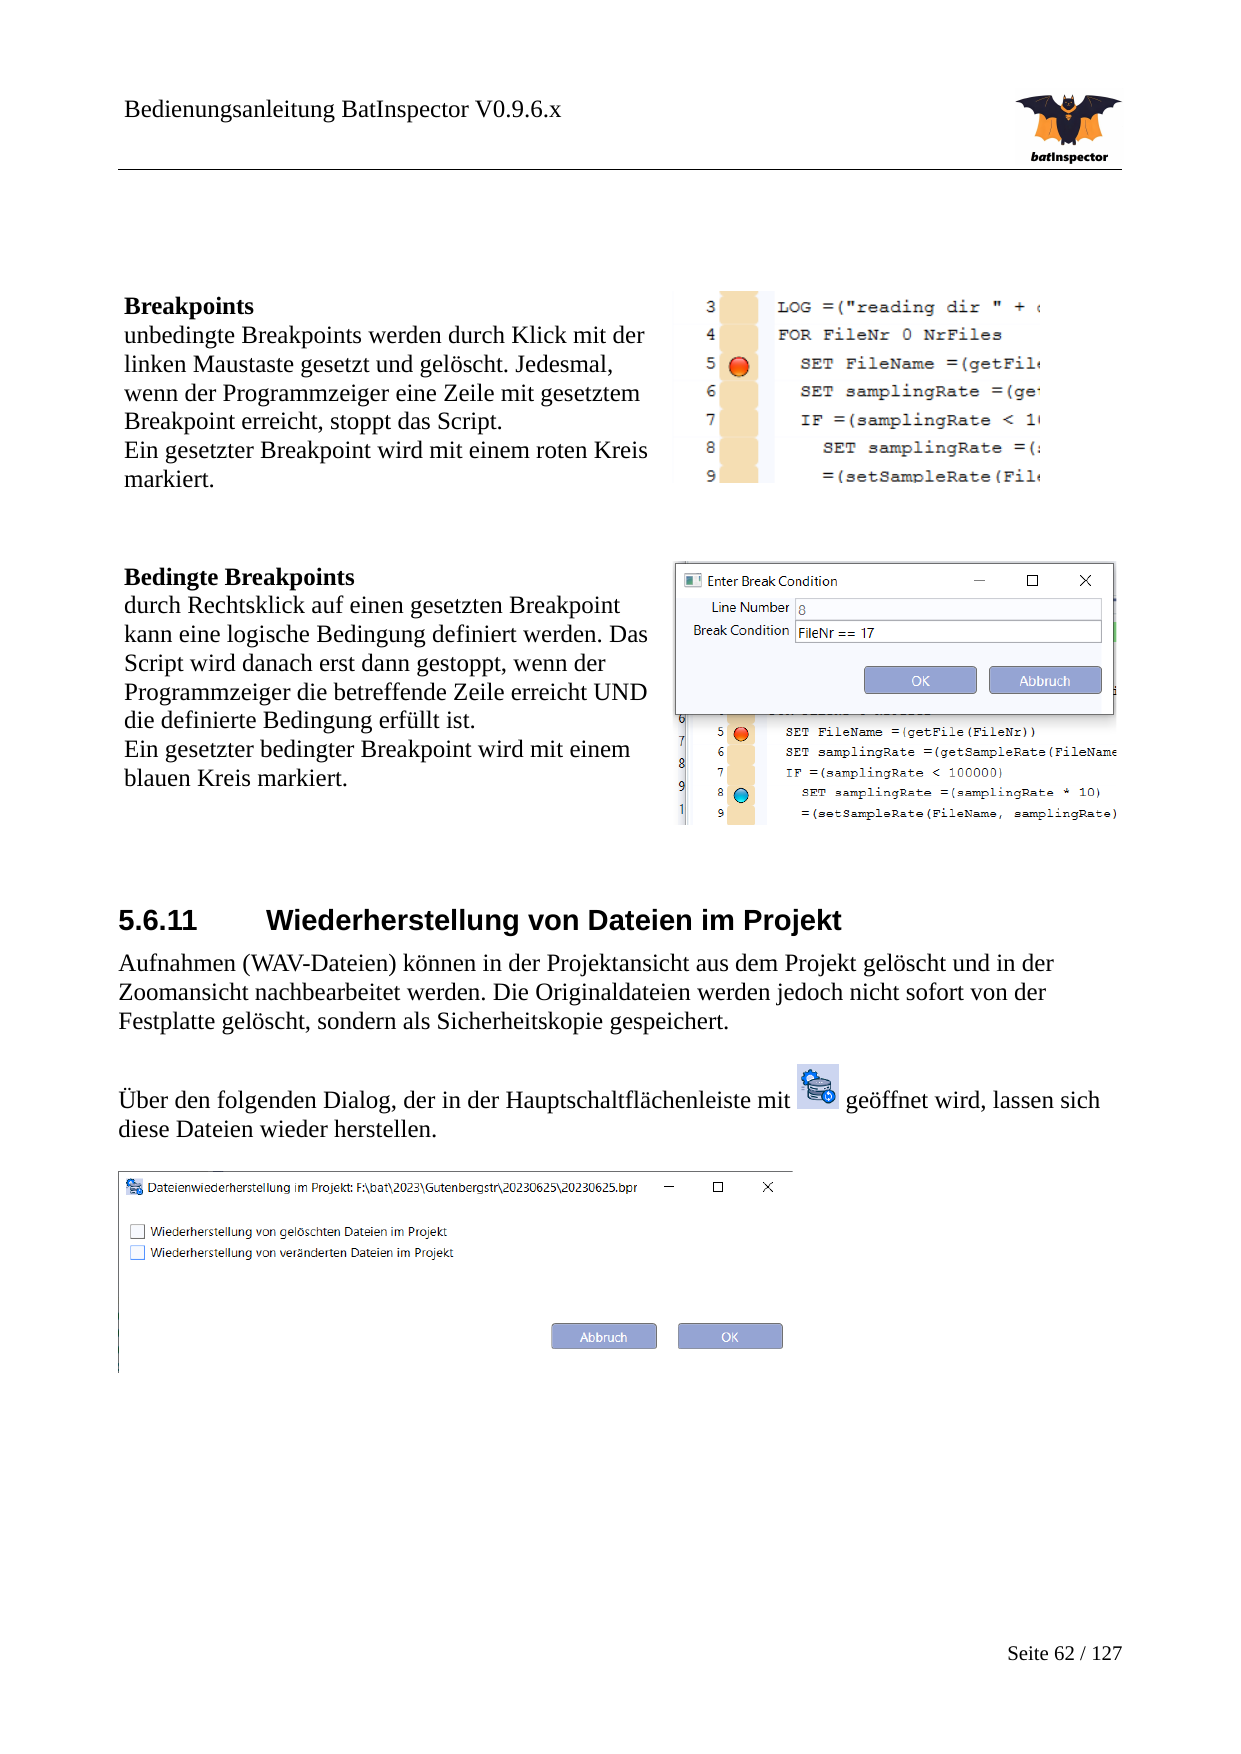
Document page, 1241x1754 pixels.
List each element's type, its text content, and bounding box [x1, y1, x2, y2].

picture [797, 1063, 839, 1109]
text Aufnahmen (WAV-Dateien) können in der Projektansicht aus dem Projekt gelöscht und in der Zoomansicht nachbearbeitet werden. Die Originaldateien werden jedoch nicht sofort von der Festplatte gelöscht, sondern als Sicherheitskopie gespeichert. [118, 948, 1122, 1035]
picture [1015, 88, 1125, 165]
picture [672, 561, 1117, 825]
picture [118, 1171, 793, 1373]
table_cell Bedingte Breakpoints durch Rechtsklick auf einen gesetzten Breakpoint kann eine logische Bedingung definiert werden. Das Script wird danach erst dann gestoppt, wenn der Programmzeiger die betreffende Zeile erreicht UND die definierte Bedingung erfüllt ist. Ein gesetzter bedingter Breakpoint wird mit einem blauen Kreis markiert. [118, 556, 667, 830]
text Über den folgenden Dialog, der in der Hauptschaltflächenleiste mit geöffnet wird, lassen sich diese Dateien wieder herstellen. [118, 1063, 1122, 1143]
table_cell [667, 556, 1122, 830]
subtitle Wiederherstellung von Dateien im Projekt [118, 902, 1122, 936]
table_header Breakpoints unbedingte Breakpoints werden durch Klick mit der linken Maustaste gesetzt und gelöscht. Jedesmal, wenn der Programmzeiger eine Zeile mit gesetztem Breakpoint erreicht, stoppt das Script. Ein gesetzter Breakpoint wird mit einem roten Kreis markiert. [118, 286, 667, 556]
table_header [667, 286, 1122, 556]
picture [672, 291, 1040, 483]
